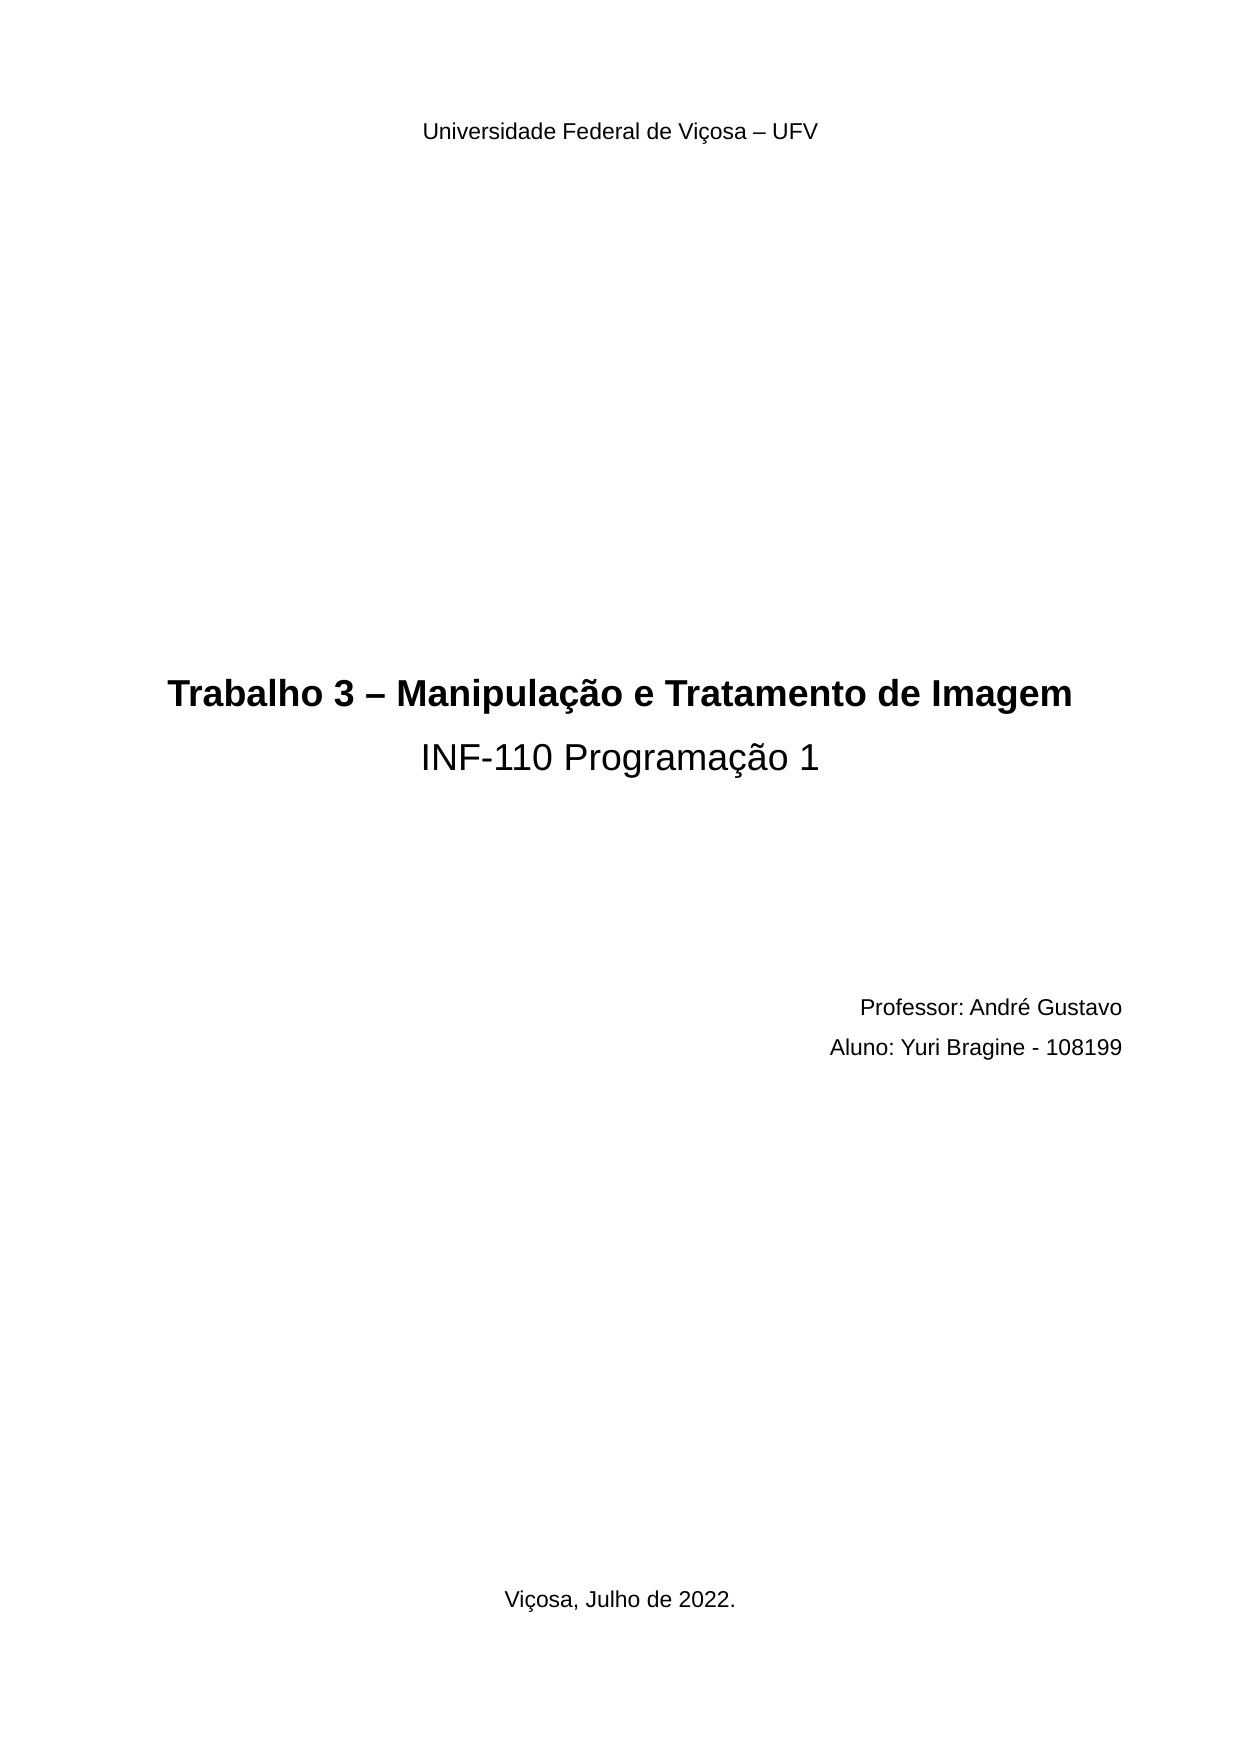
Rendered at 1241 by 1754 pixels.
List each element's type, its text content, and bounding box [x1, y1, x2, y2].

text Aluno: Yuri Bragine - 108199 [118, 1034, 1122, 1060]
text INF-110 Programação 1 [118, 736, 1122, 779]
text Viçosa, Julho de 2022. [118, 1586, 1122, 1613]
text Universidade Federal de Viçosa – UFV [118, 118, 1122, 144]
text Professor: André Gustavo [118, 994, 1122, 1021]
text Trabalho 3 – Manipulação e Tratamento de Imagem [118, 671, 1122, 714]
